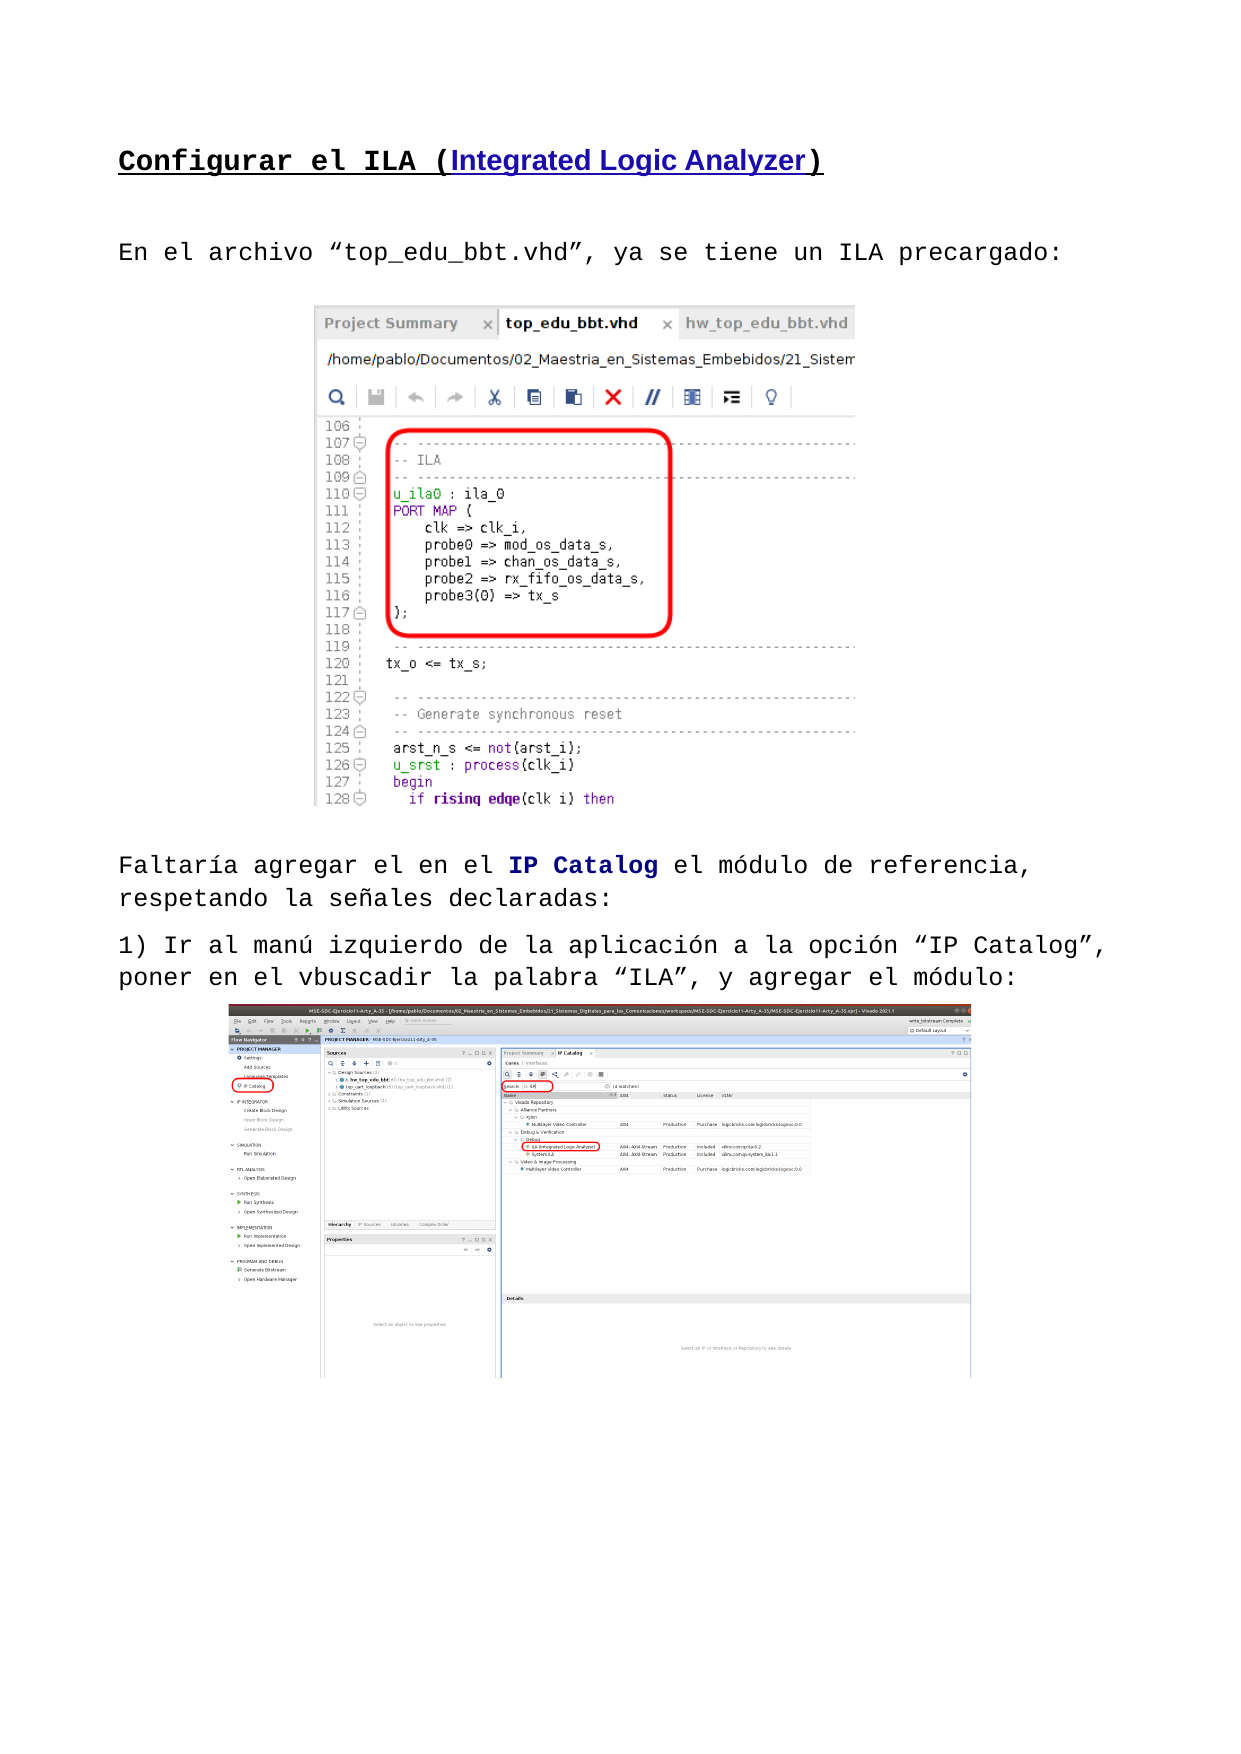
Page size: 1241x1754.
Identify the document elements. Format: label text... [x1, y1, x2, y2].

subtitle Configurar el ILA (Integrated Logic Analyzer) [118, 143, 1122, 179]
picture [313, 300, 855, 806]
text En el archivo “top_edu_bbt.vhd”, ya se tiene un ILA precargado: [118, 239, 1122, 268]
text Faltaría agregar el en el IP Catalog el módulo de referencia, respetando la señales declaradas: [118, 853, 1122, 913]
text 1) Ir al manú izquierdo de la aplicación a la opción “IP Catalog”, poner en el vbuscadir la palabra “ILA”, y agregar el módulo: [118, 932, 1122, 993]
picture [228, 1004, 972, 1378]
